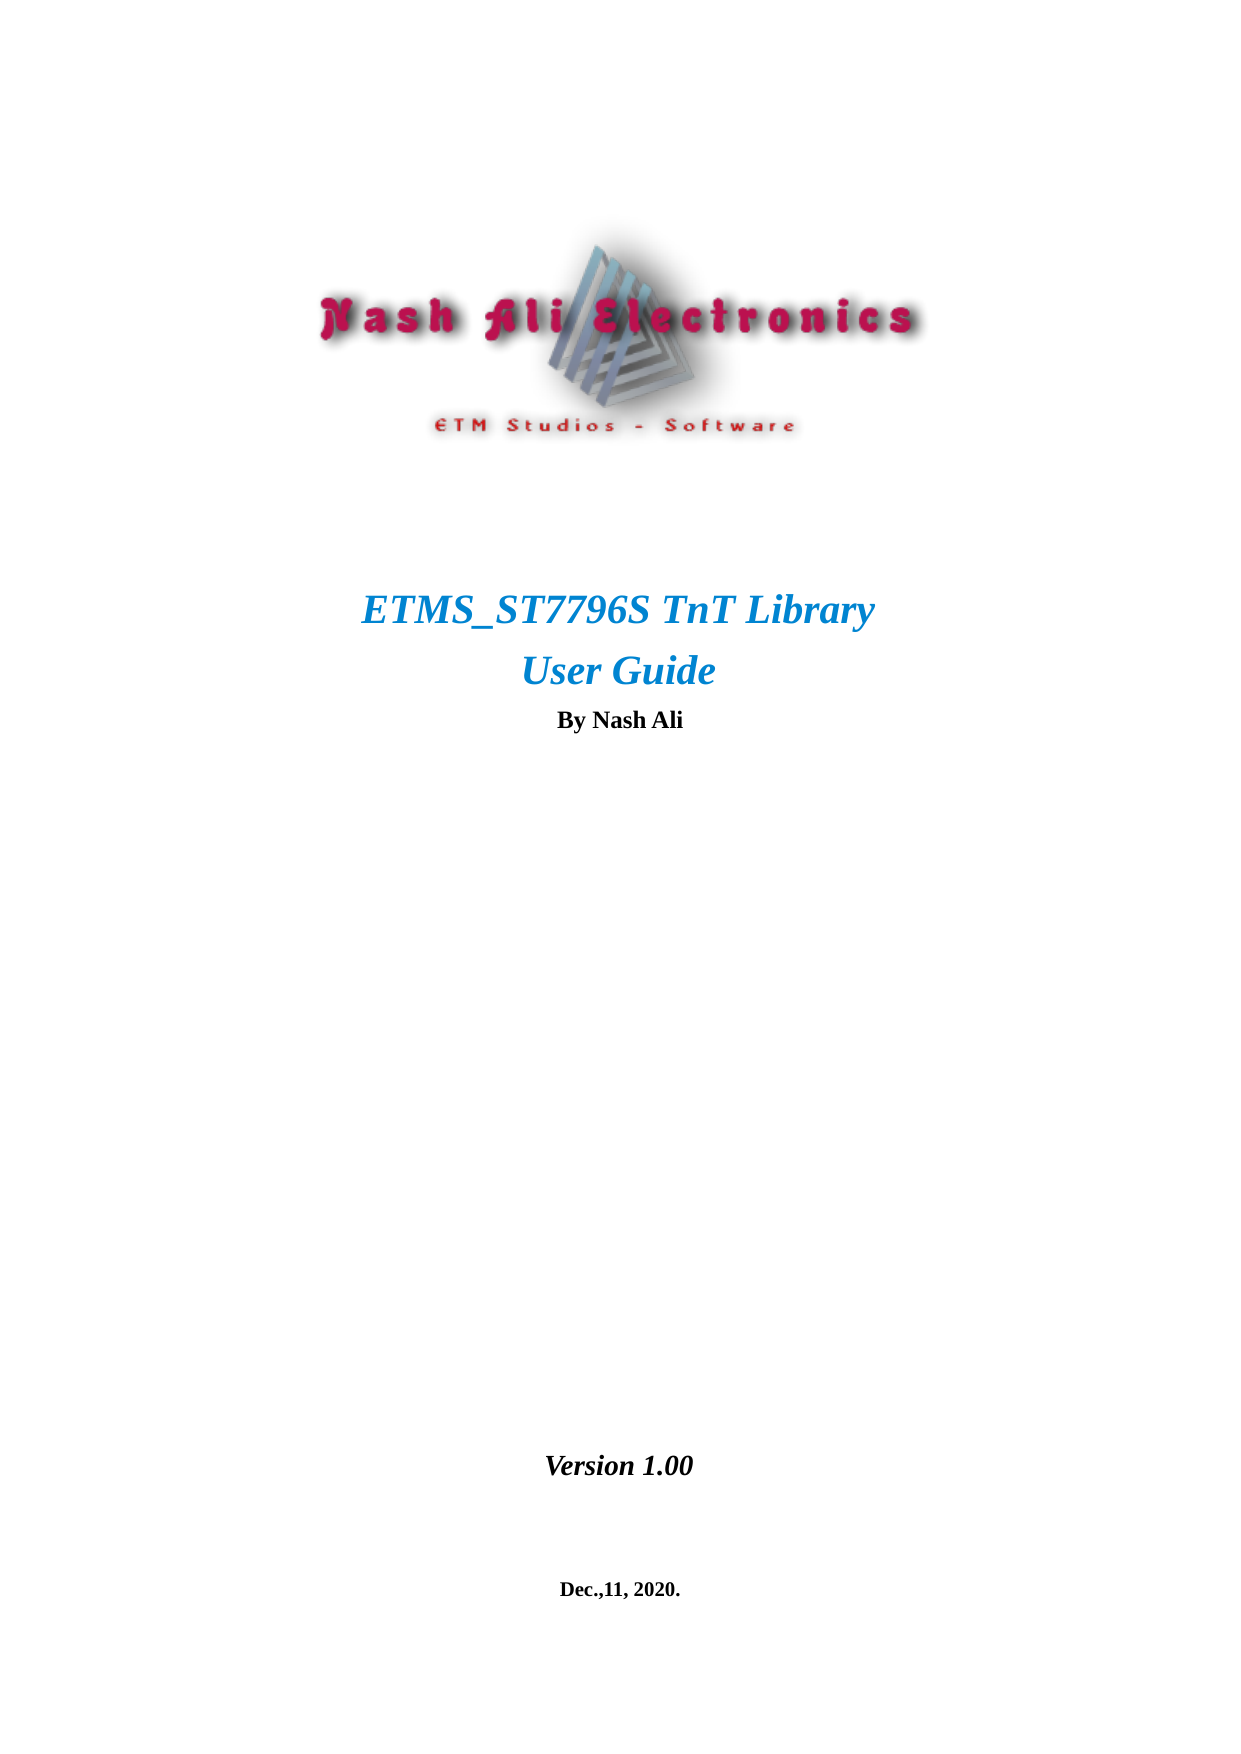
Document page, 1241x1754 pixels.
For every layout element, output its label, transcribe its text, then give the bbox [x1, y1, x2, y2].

picture [229, 209, 1030, 461]
text Dec.,11, 2020. [118, 1577, 1122, 1601]
text ETMS_ST7796S TnT Library [118, 585, 1122, 633]
text Version 1.00 [118, 1448, 1122, 1482]
text By Nash Ali [118, 706, 1122, 734]
text User Guide [118, 645, 1122, 693]
